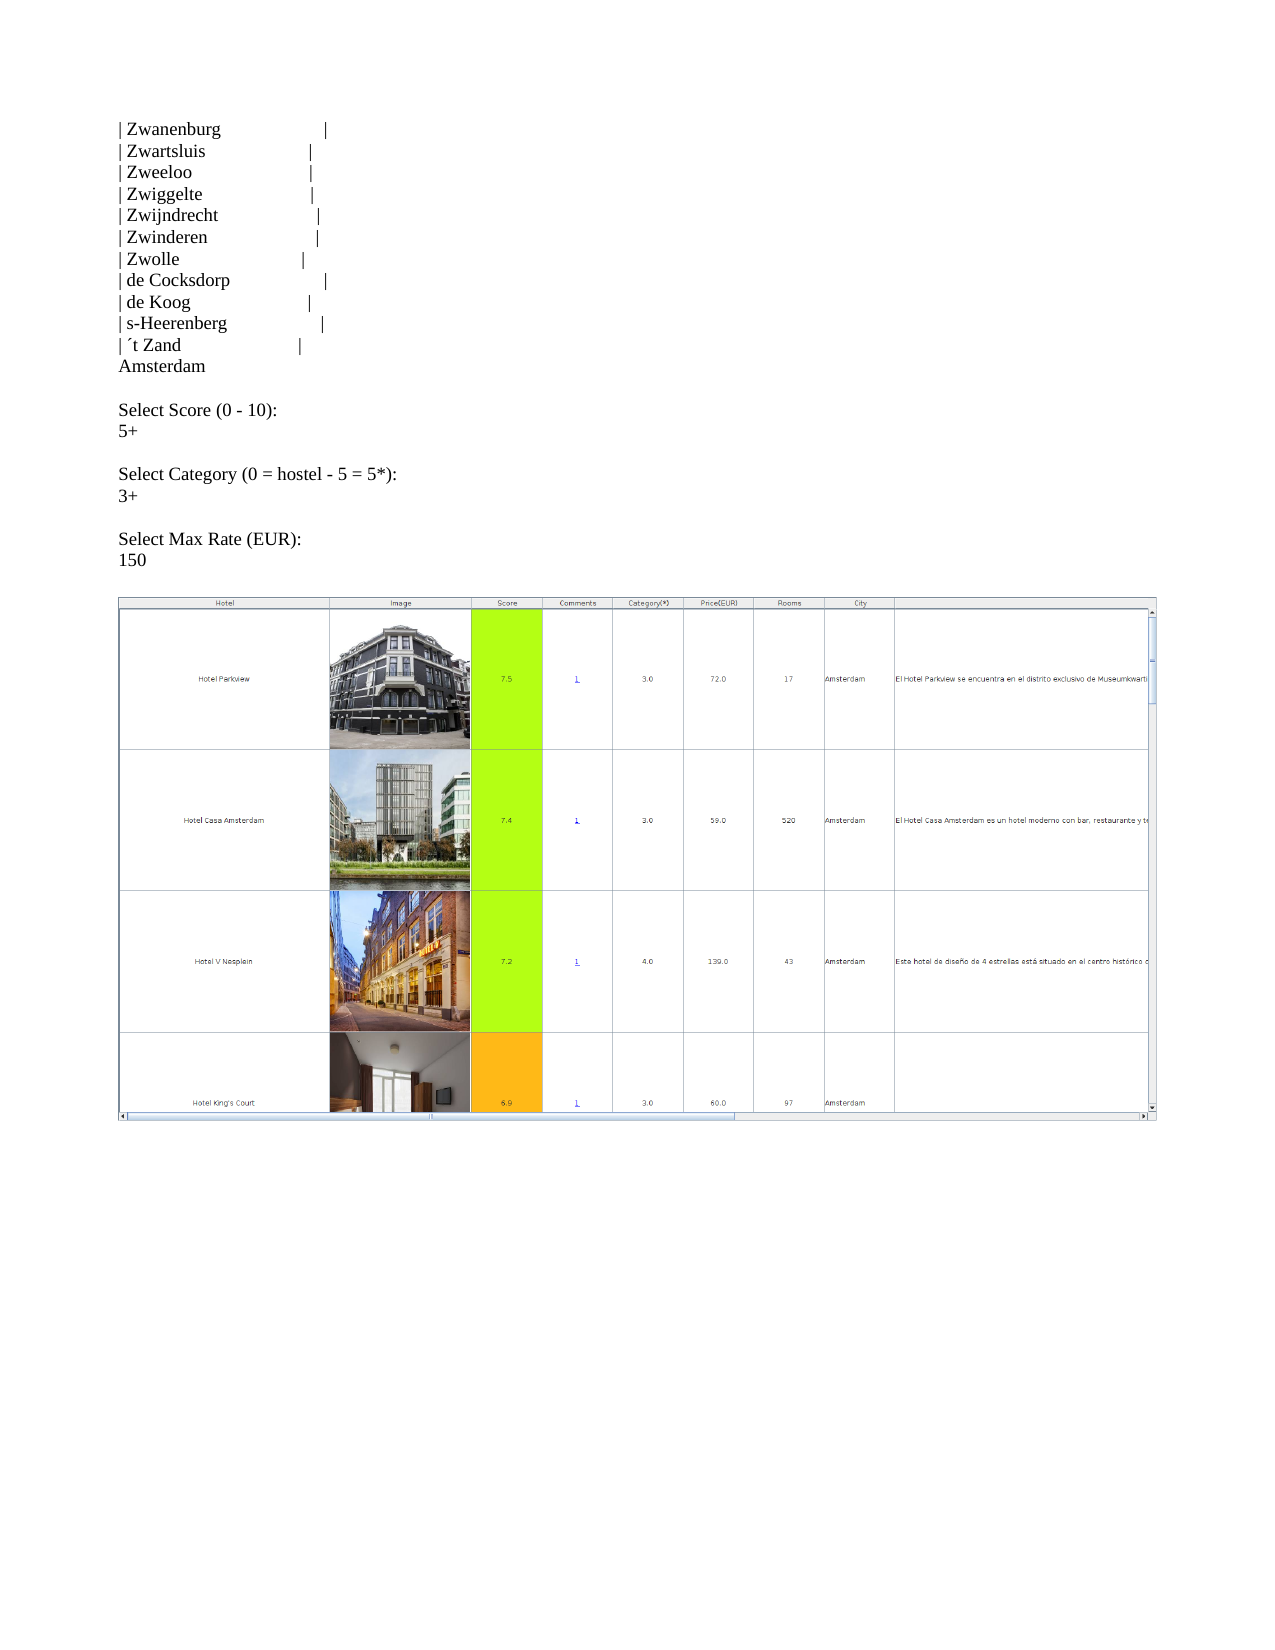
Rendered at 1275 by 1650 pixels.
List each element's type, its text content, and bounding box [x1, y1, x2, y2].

text Select Category (0 = hostel - 5 = 5*): [118, 463, 1157, 485]
text 150 [118, 549, 1157, 571]
text Select Score (0 - 10): [118, 398, 1157, 420]
text | Zwijndrecht | [118, 204, 1157, 226]
text | de Cocksdorp | [118, 269, 1157, 291]
text 3+ [118, 485, 1157, 506]
text Select Max Rate (EUR): [118, 528, 1157, 549]
text | Zwinderen | [118, 226, 1157, 247]
text | Zweeloo | [118, 161, 1157, 183]
text | Zwartsluis | [118, 140, 1157, 161]
text | ´t Zand | [118, 334, 1157, 355]
text 5+ [118, 420, 1157, 442]
picture [118, 597, 1157, 1121]
text | Zwolle | [118, 247, 1157, 269]
text | Zwiggelte | [118, 183, 1157, 204]
text Amsterdam [118, 355, 1157, 377]
text | de Koog | [118, 291, 1157, 312]
text | Zwanenburg | [118, 118, 1157, 140]
text | s-Heerenberg | [118, 312, 1157, 334]
